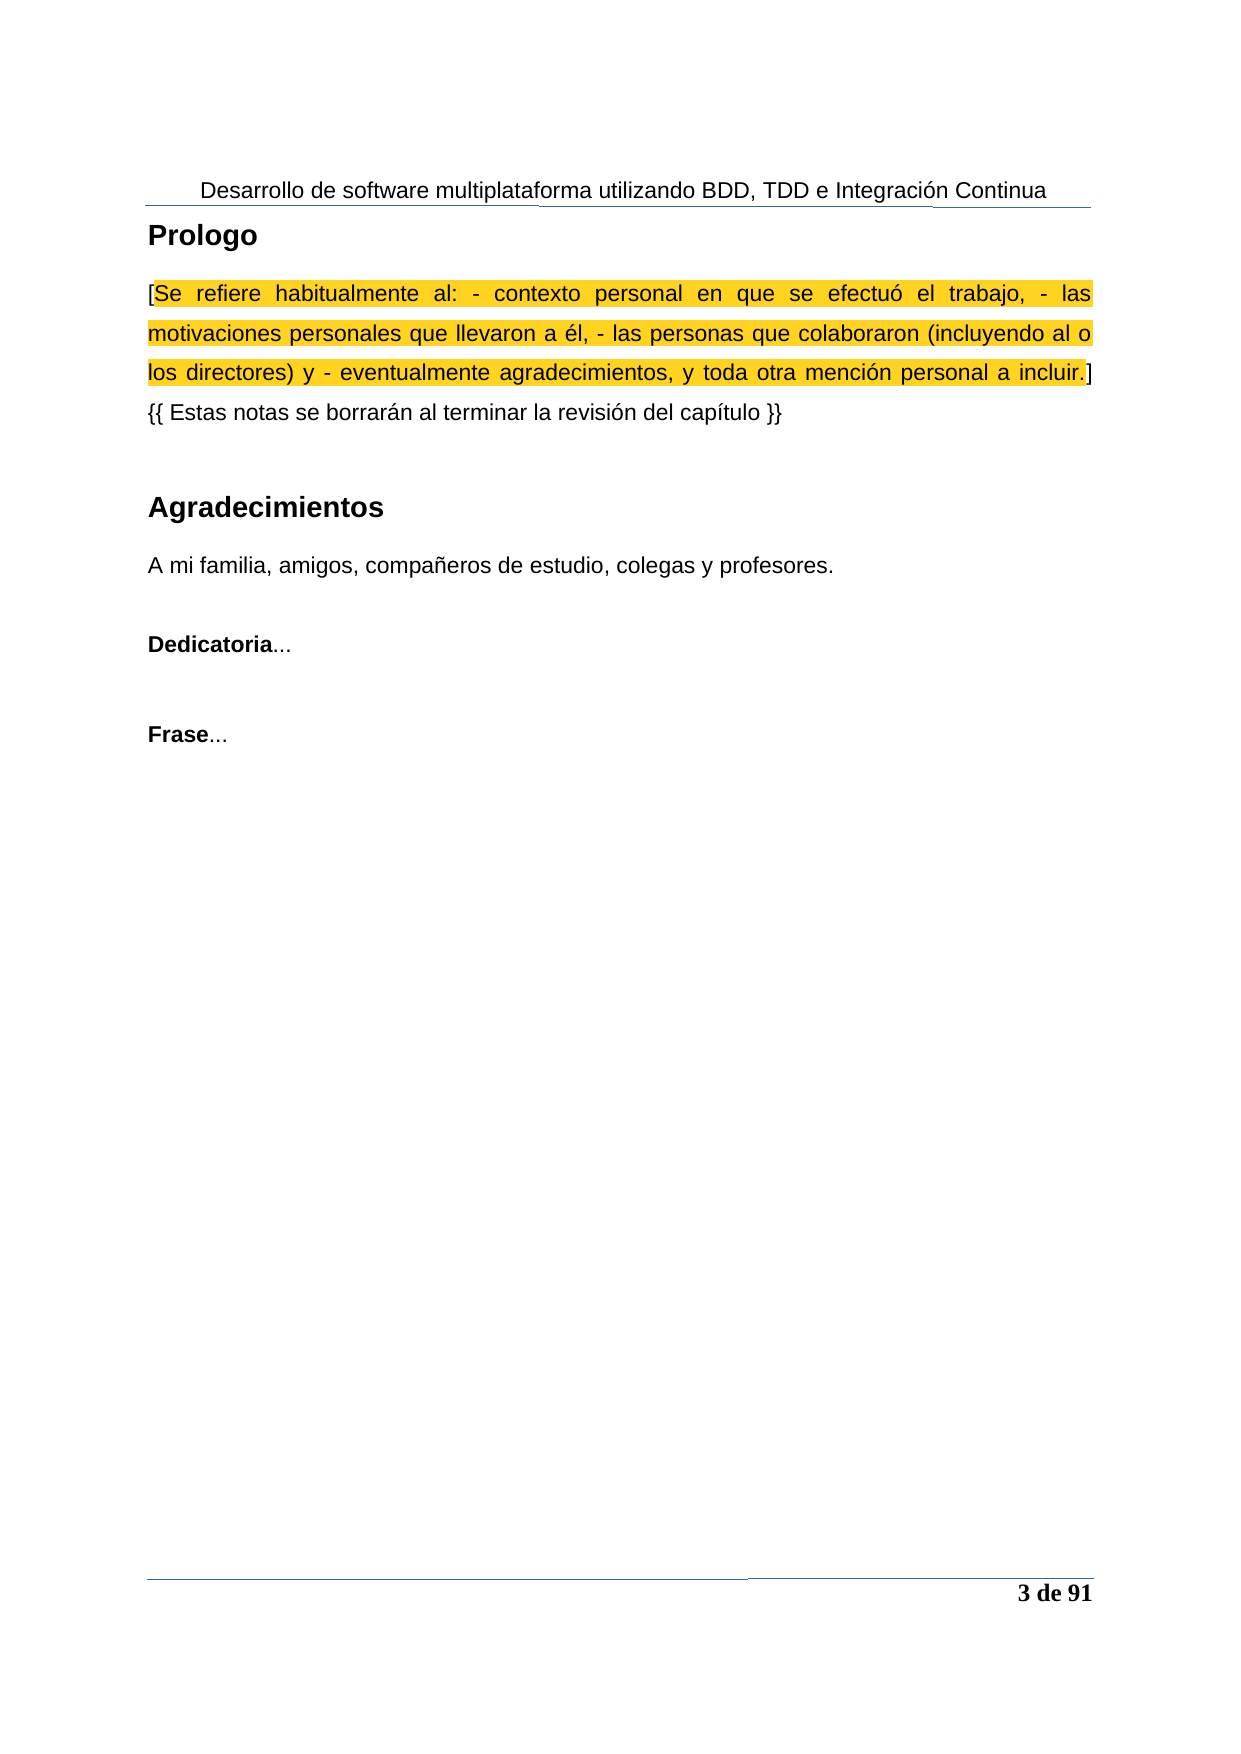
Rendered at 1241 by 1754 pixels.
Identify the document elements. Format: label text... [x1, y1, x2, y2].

text A mi familia, amigos, compañeros de estudio, colegas y profesores. [148, 552, 1093, 578]
text Frase... [148, 721, 1093, 748]
text Dedicatoria... [148, 631, 1093, 657]
text Prologo [148, 218, 1093, 252]
text Agradecimientos [148, 489, 1093, 523]
text [Se refiere habitualmente al: - contexto personal en que se efectuó el trabajo, - las motivaciones personales que llevaron a él, - las personas que colaboraron (incluyendo al o los directores) y - eventualmente agradecimientos, y toda otra mención personal a incluir.]{{ Estas notas se borrarán al terminar la revisión del capítulo }} [148, 280, 1093, 425]
